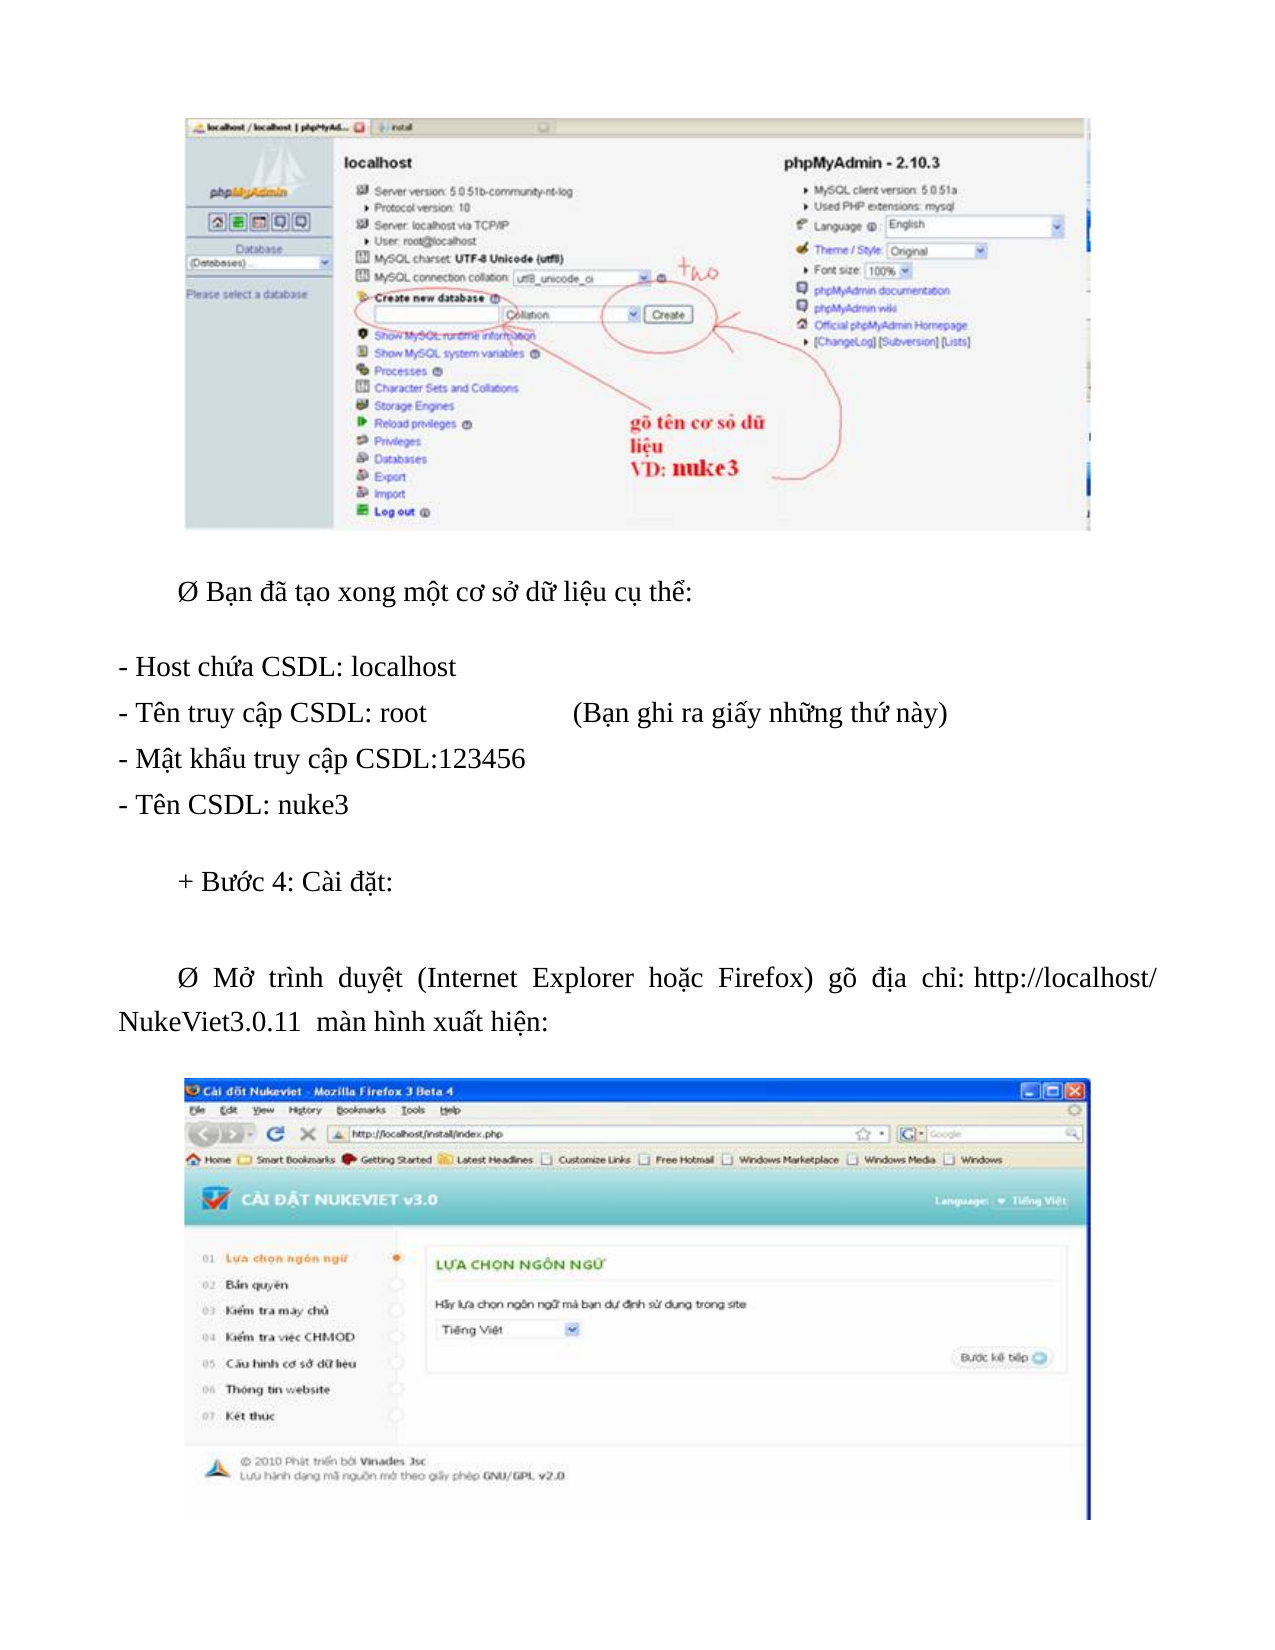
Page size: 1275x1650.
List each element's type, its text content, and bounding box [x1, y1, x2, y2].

text Ø Mở trình duyệt (Internet Explorer hoặc Firefox) gõ địa chỉ: http://localhost/ NukeViet3.0.11 màn hình xuất hiện: [118, 961, 1157, 1038]
text - Tên truy cập CSDL: root (Bạn ghi ra giấy những thứ này) [118, 695, 1157, 729]
text - Mật khẩu truy cập CSDL:123456 [118, 741, 1157, 775]
text Ø Bạn đã tạo xong một cơ sở dữ liệu cụ thể: [118, 574, 1157, 608]
text - Tên CSDL: nuke3 [118, 787, 1157, 821]
text - Host chứa CSDL: localhost [118, 649, 1157, 683]
text + Bước 4: Cài đặt: [118, 864, 1157, 898]
